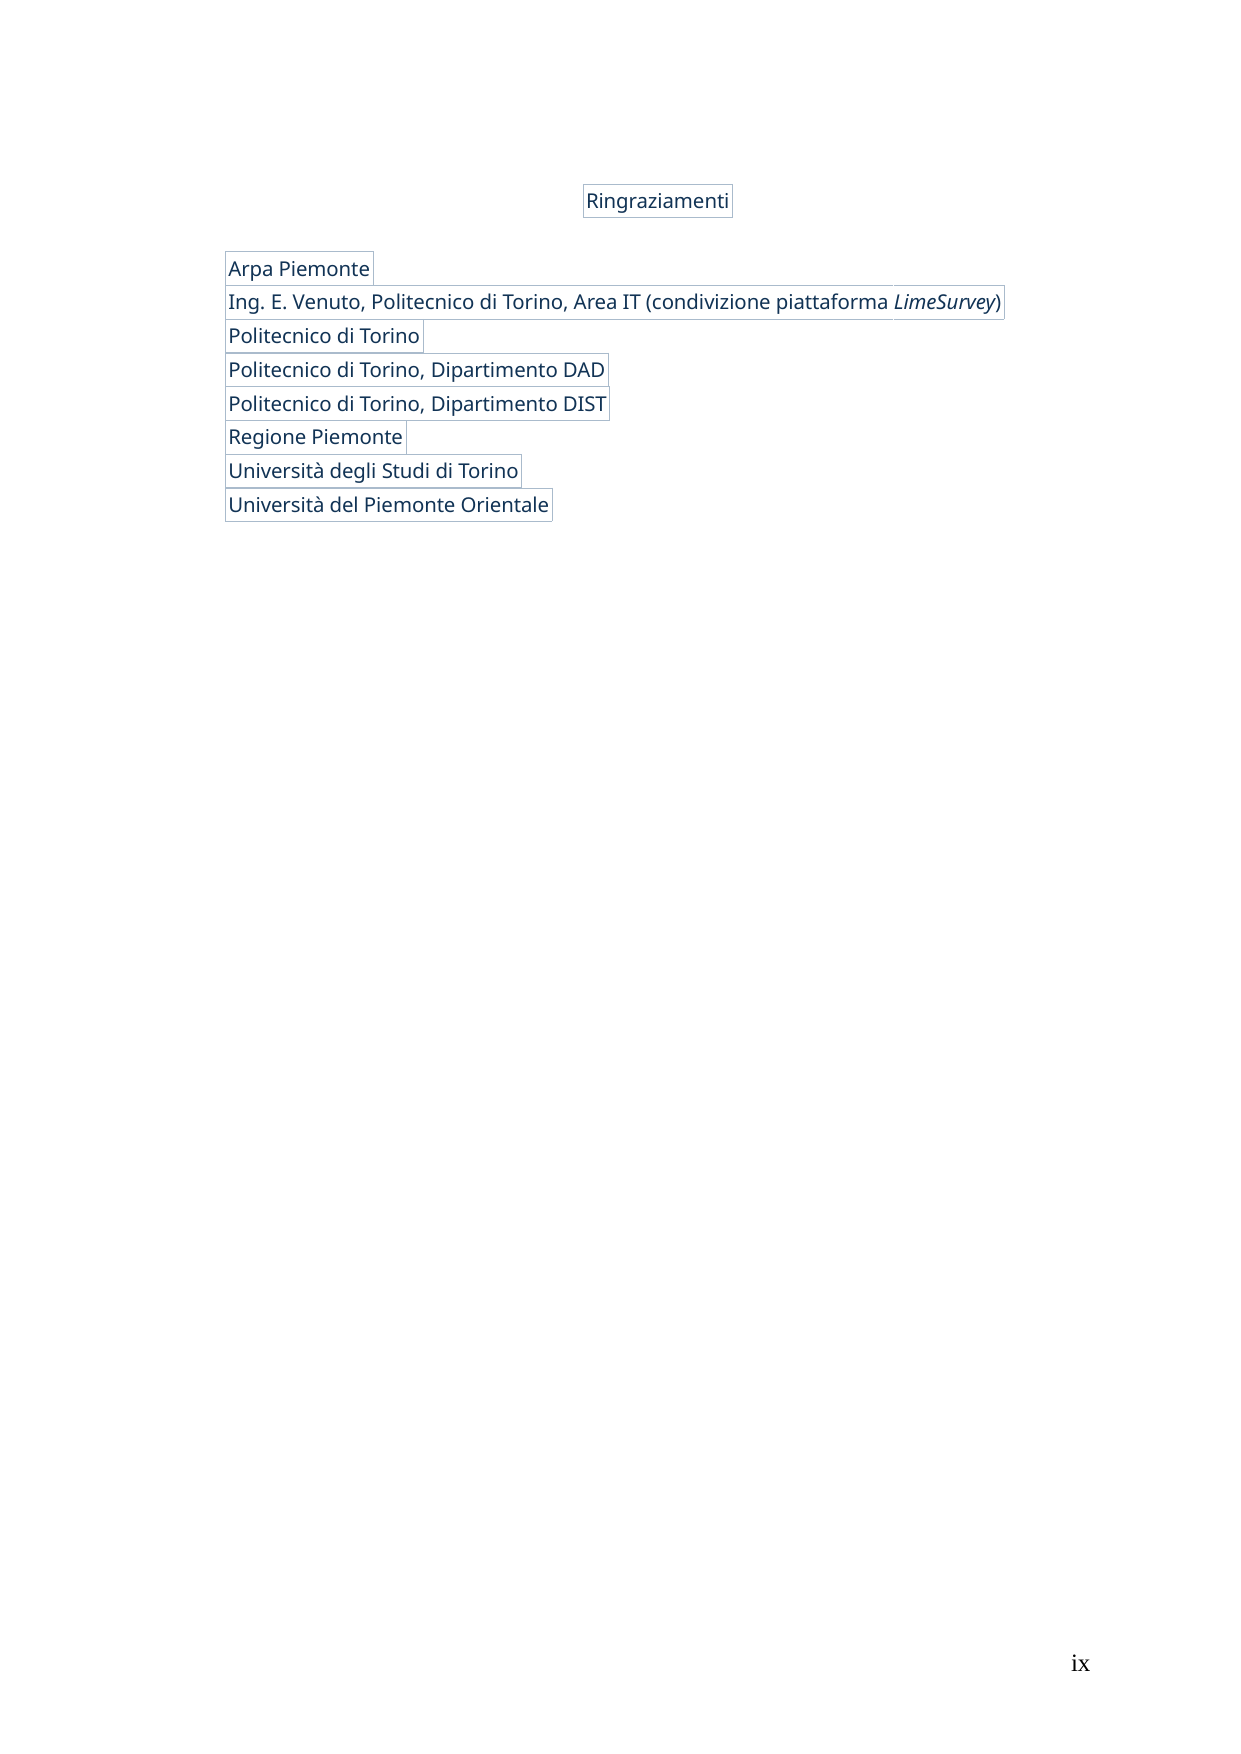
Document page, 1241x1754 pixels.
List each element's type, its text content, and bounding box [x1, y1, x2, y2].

text Politecnico di Torino, Dipartimento DAD [226, 354, 608, 386]
text [733, 184, 1090, 217]
text Università degli Studi di Torino [226, 455, 521, 487]
text [225, 184, 583, 217]
text [374, 251, 1090, 285]
text Ing. E. Venuto, Politecnico di Torino, Area IT (condivizione piattaforma LimeSurvey) [226, 286, 1004, 319]
text [407, 420, 1090, 454]
text [1005, 285, 1090, 319]
text Politecnico di Torino, Dipartimento DIST [226, 387, 609, 420]
text [522, 454, 1090, 487]
text [424, 319, 1090, 352]
text Università del Piemonte Orientale [226, 489, 552, 521]
text Politecnico di Torino [226, 320, 423, 352]
text [610, 386, 1090, 420]
text [553, 487, 1090, 521]
text Ringraziamenti [584, 185, 732, 217]
text Arpa Piemonte [226, 252, 373, 285]
text [609, 352, 1090, 386]
text Regione Piemonte [226, 421, 406, 454]
